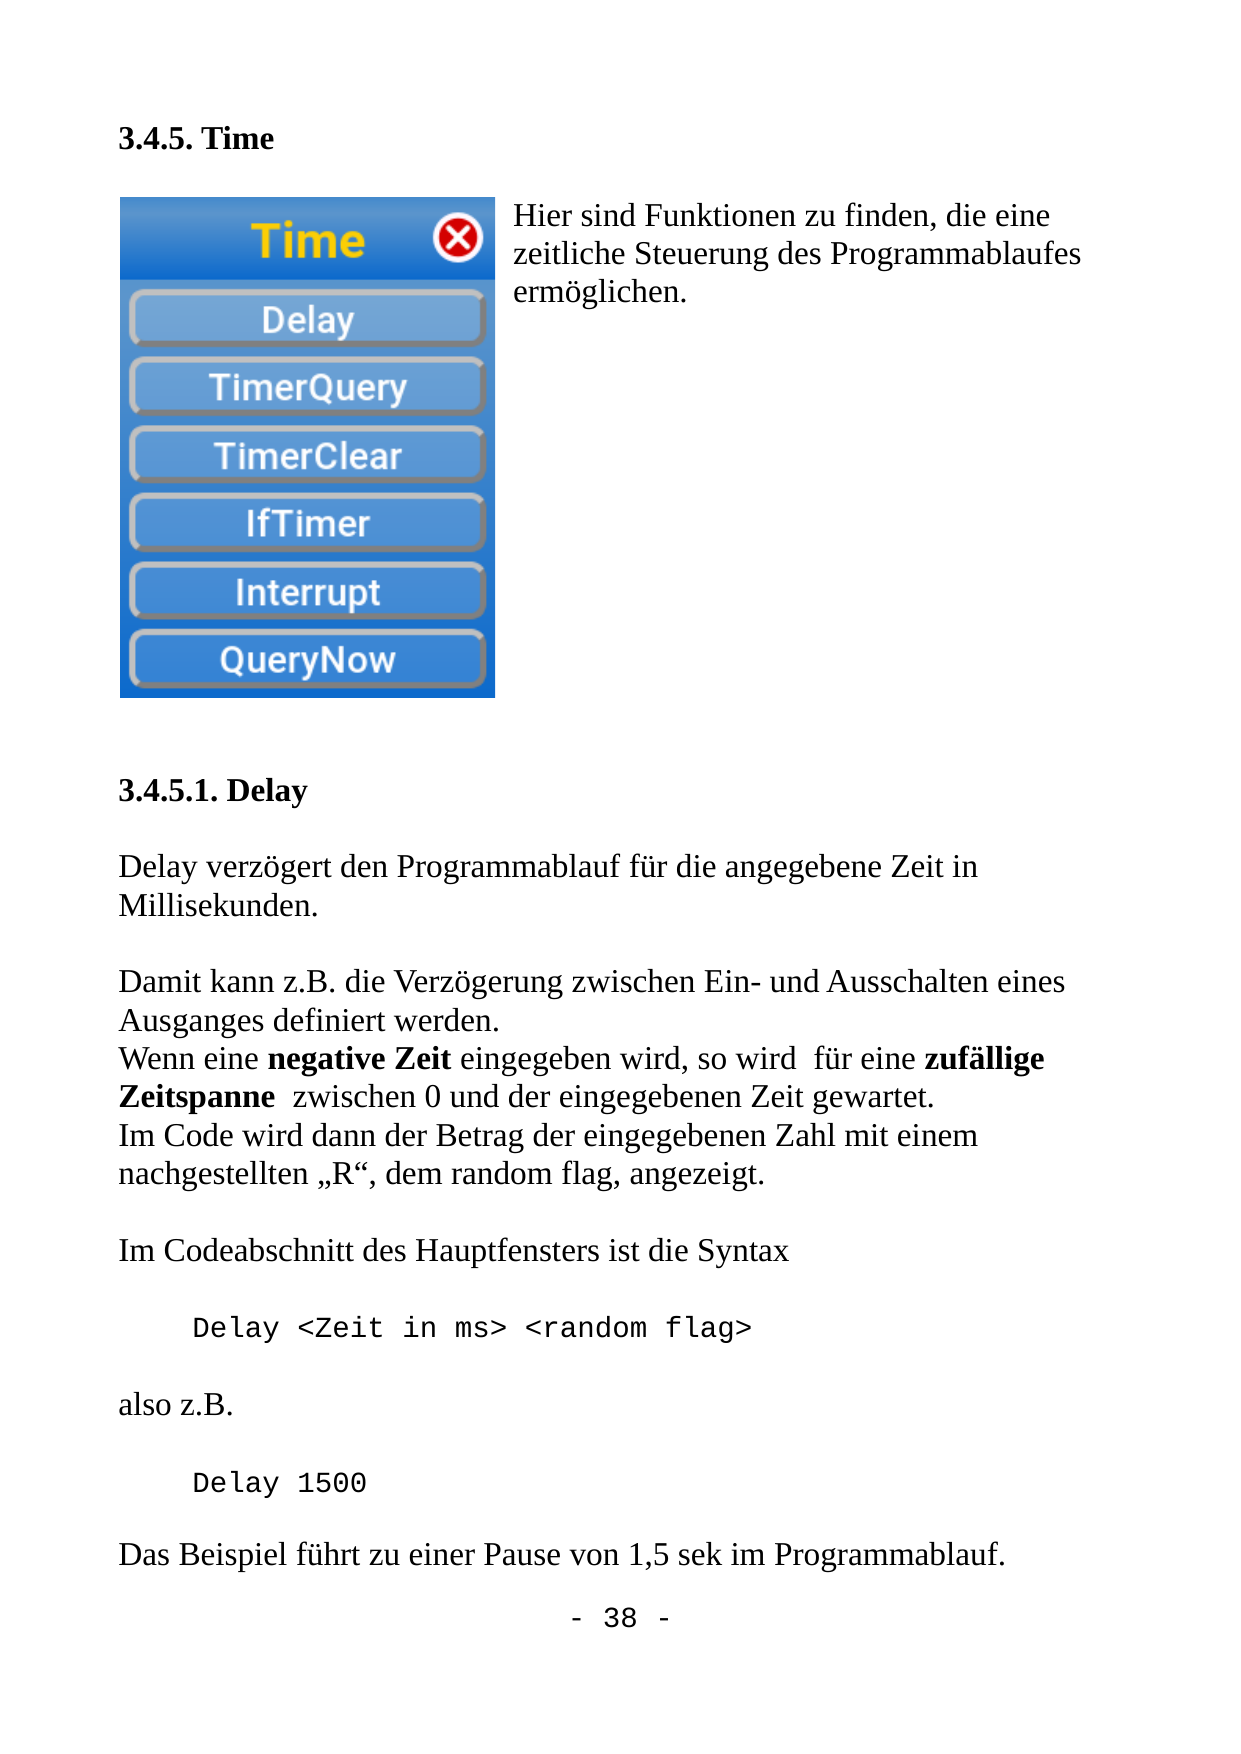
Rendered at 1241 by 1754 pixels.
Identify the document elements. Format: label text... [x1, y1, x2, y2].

text 3.4.5.1. Delay [118, 770, 1122, 808]
text Delay <Zeit in ms> <random flag> [118, 1306, 1122, 1346]
text Delay verzögert den Programmablauf für die angegebene Zeit in Millisekunden. [118, 846, 1122, 923]
picture [120, 197, 496, 698]
text Im Code wird dann der Betrag der eingegebenen Zahl mit einem nachgestellten „R“, dem random flag, angezeigt. [118, 1115, 1122, 1191]
text Wenn eine negative Zeit eingegeben wird, so wird für eine zufällige Zeitspanne zwischen 0 und der eingegebenen Zeit gewartet. [118, 1038, 1122, 1115]
text Delay 1500 [118, 1461, 1122, 1501]
text also z.B. [118, 1385, 1122, 1423]
text Im Codeabschnitt des Hauptfensters ist die Syntax [118, 1230, 1122, 1268]
text 3.4.5. Time [118, 118, 1122, 156]
text Damit kann z.B. die Verzögerung zwischen Ein- und Ausschalten eines Ausganges definiert werden. [118, 961, 1122, 1038]
text Das Beispiel führt zu einer Pause von 1,5 sek im Programmablauf. [118, 1534, 1122, 1573]
text Hier sind Funktionen zu finden, die eine zeitliche Steuerung des Programmablaufes ermöglichen. [118, 195, 1122, 310]
